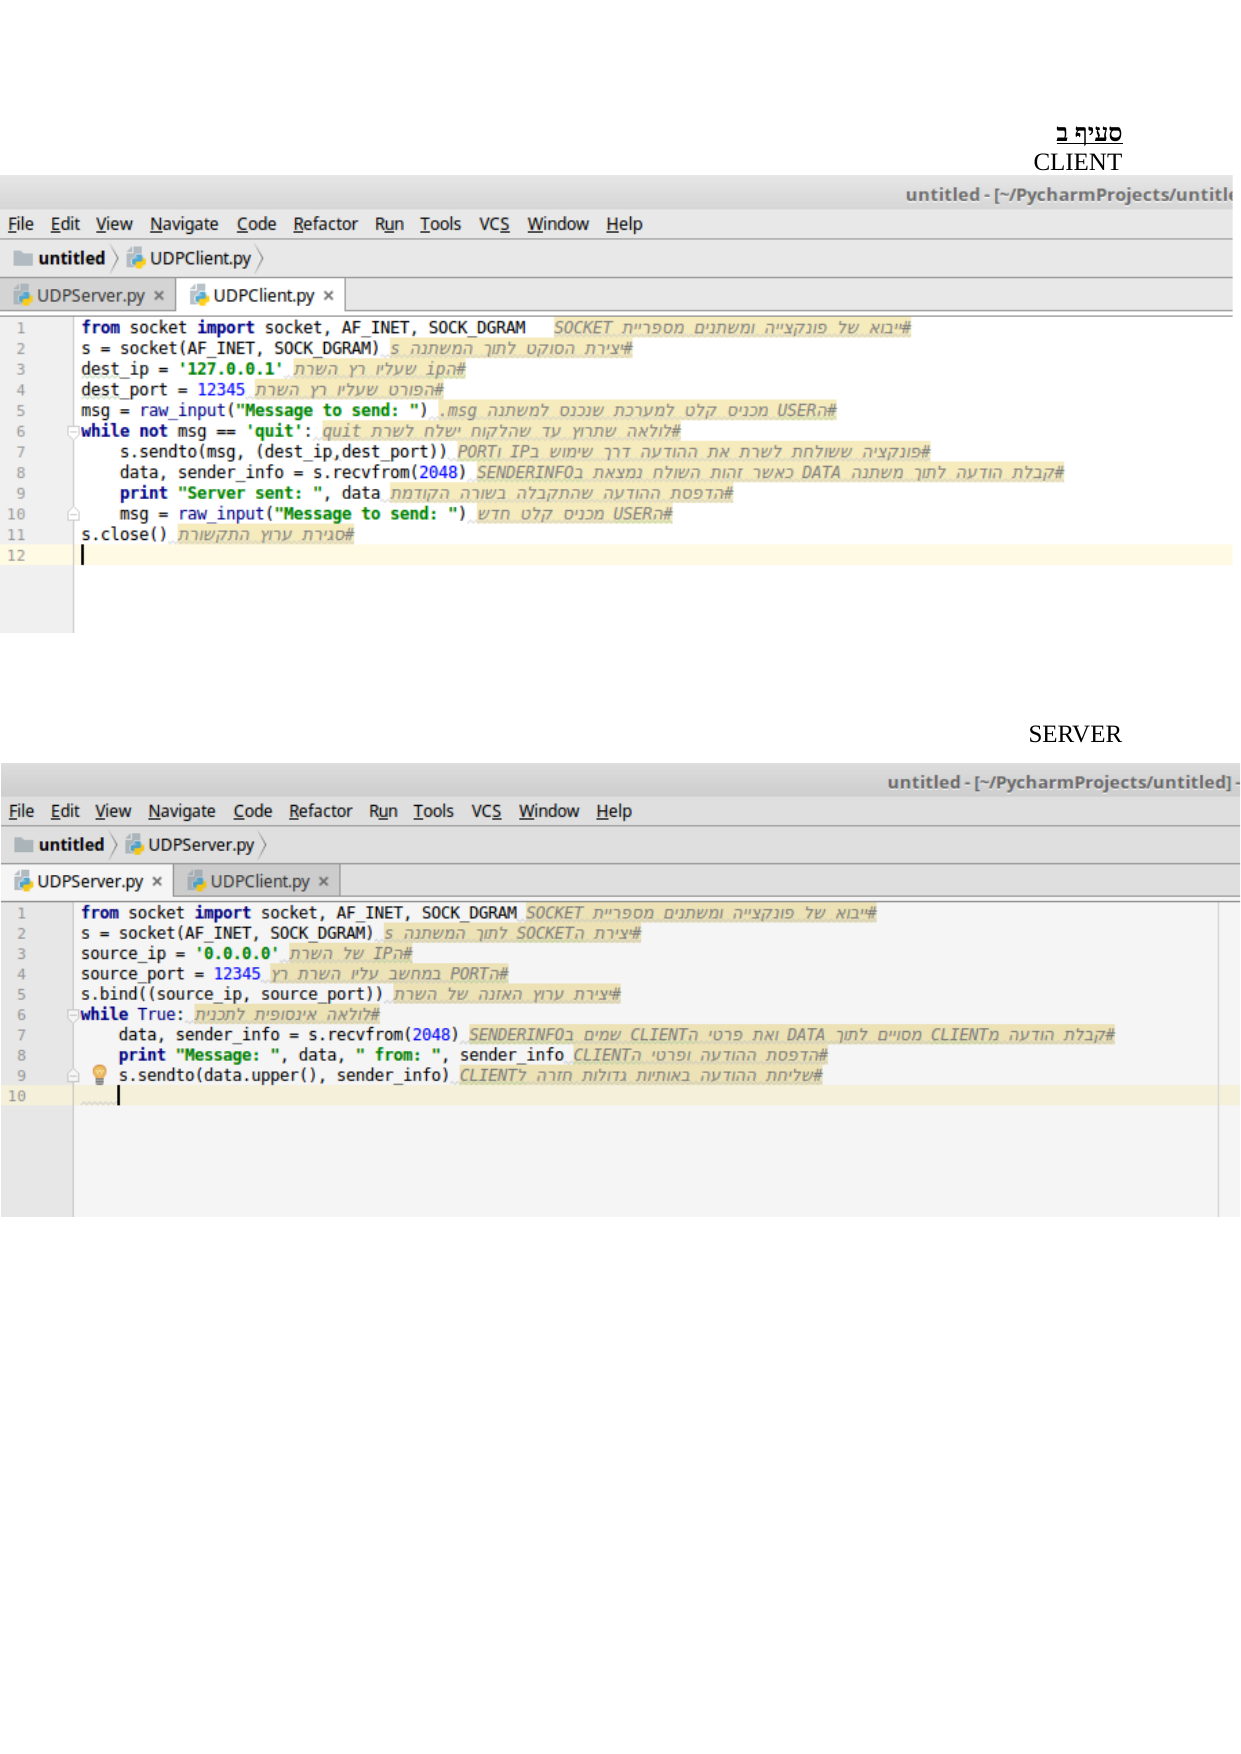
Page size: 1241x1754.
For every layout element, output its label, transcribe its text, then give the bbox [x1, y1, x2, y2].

text סעיף ב [118, 118, 1122, 147]
text SERVER [118, 719, 1122, 747]
text CLIENT [118, 147, 1122, 175]
